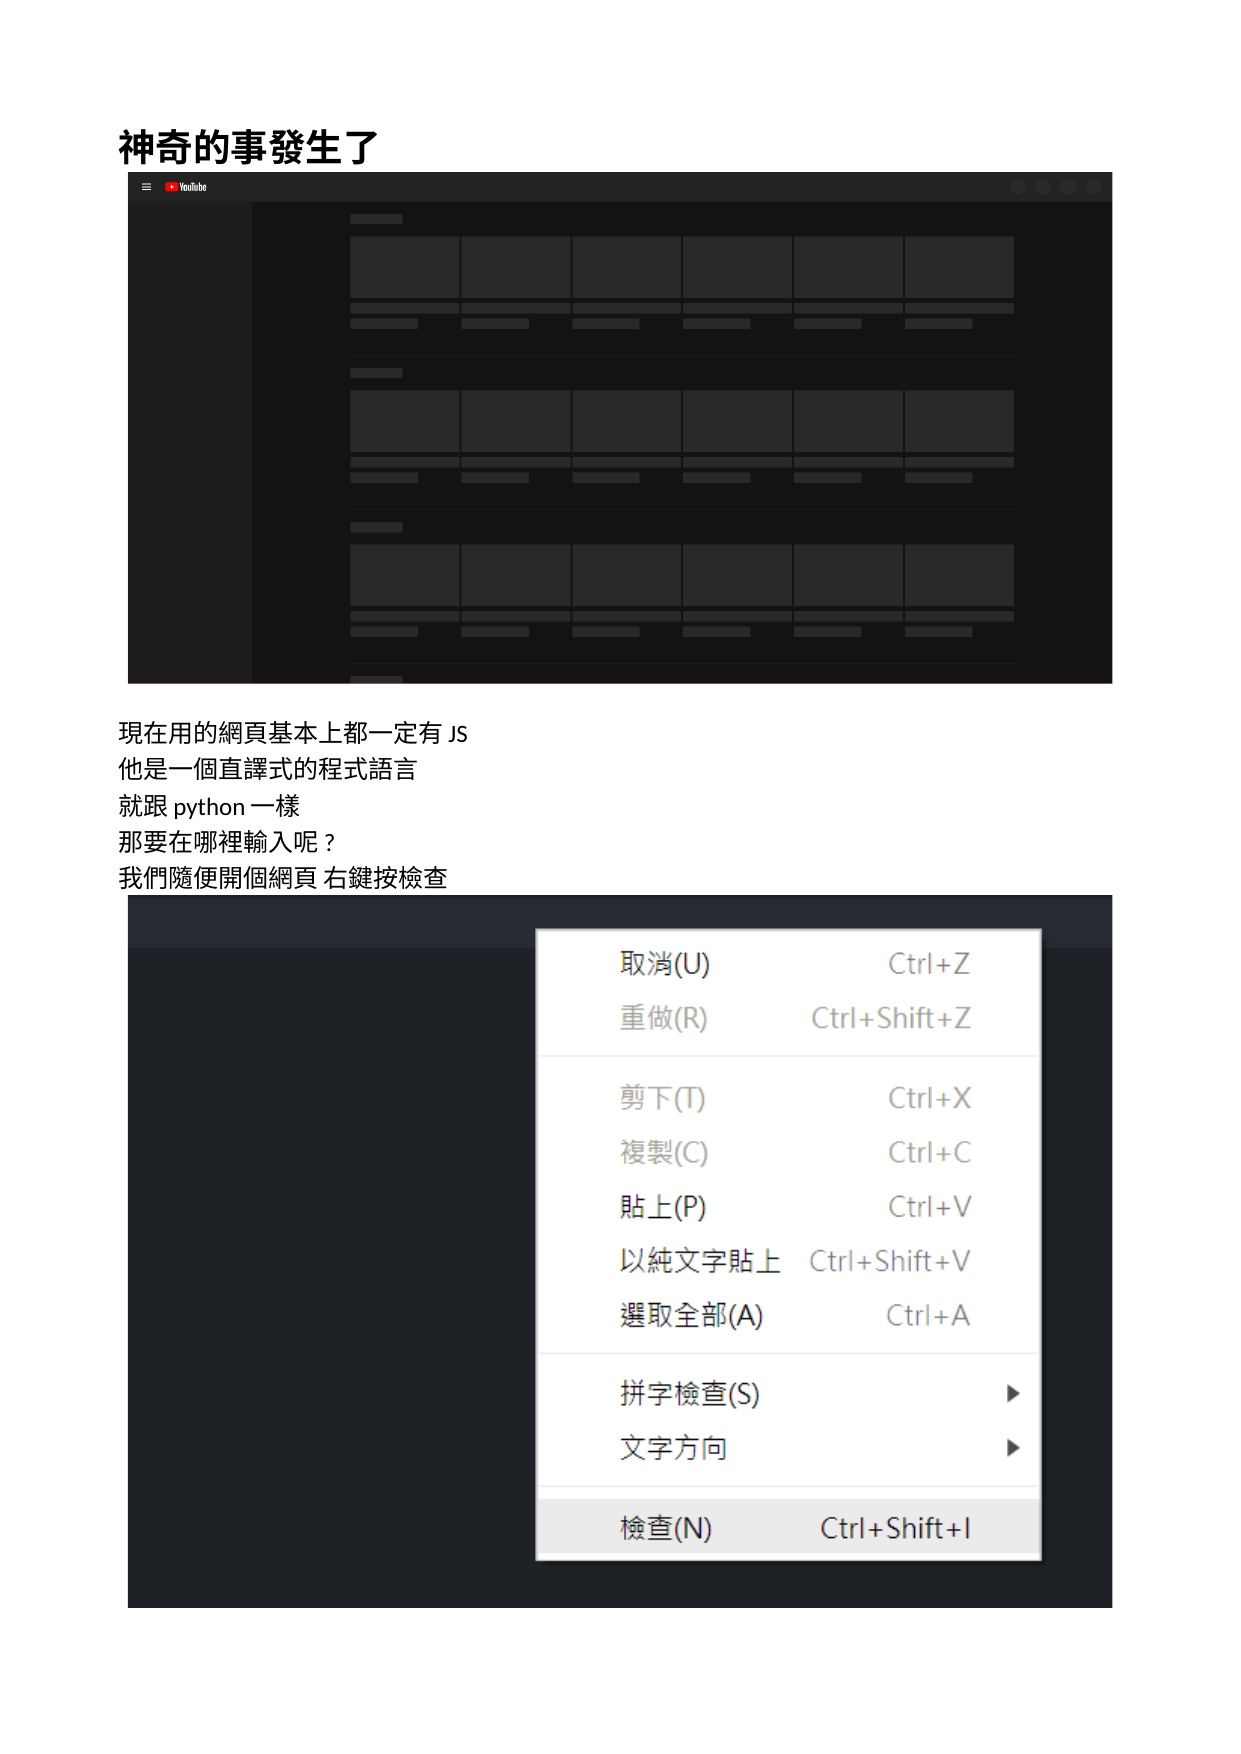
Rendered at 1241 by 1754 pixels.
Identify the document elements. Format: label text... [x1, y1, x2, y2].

picture [127, 172, 1113, 684]
text 現在用的網頁基本上都一定有JS [118, 714, 1122, 750]
text 就跟python一樣 [118, 786, 1122, 822]
picture [127, 895, 1113, 1608]
text 我們隨便開個網頁 右鍵按檢查 [118, 859, 1122, 895]
subtitle 神奇的事發生了 [118, 118, 1122, 172]
text 那要在哪裡輸入呢 ? [118, 822, 1122, 859]
text 他是一個直譯式的程式語言 [118, 750, 1122, 786]
